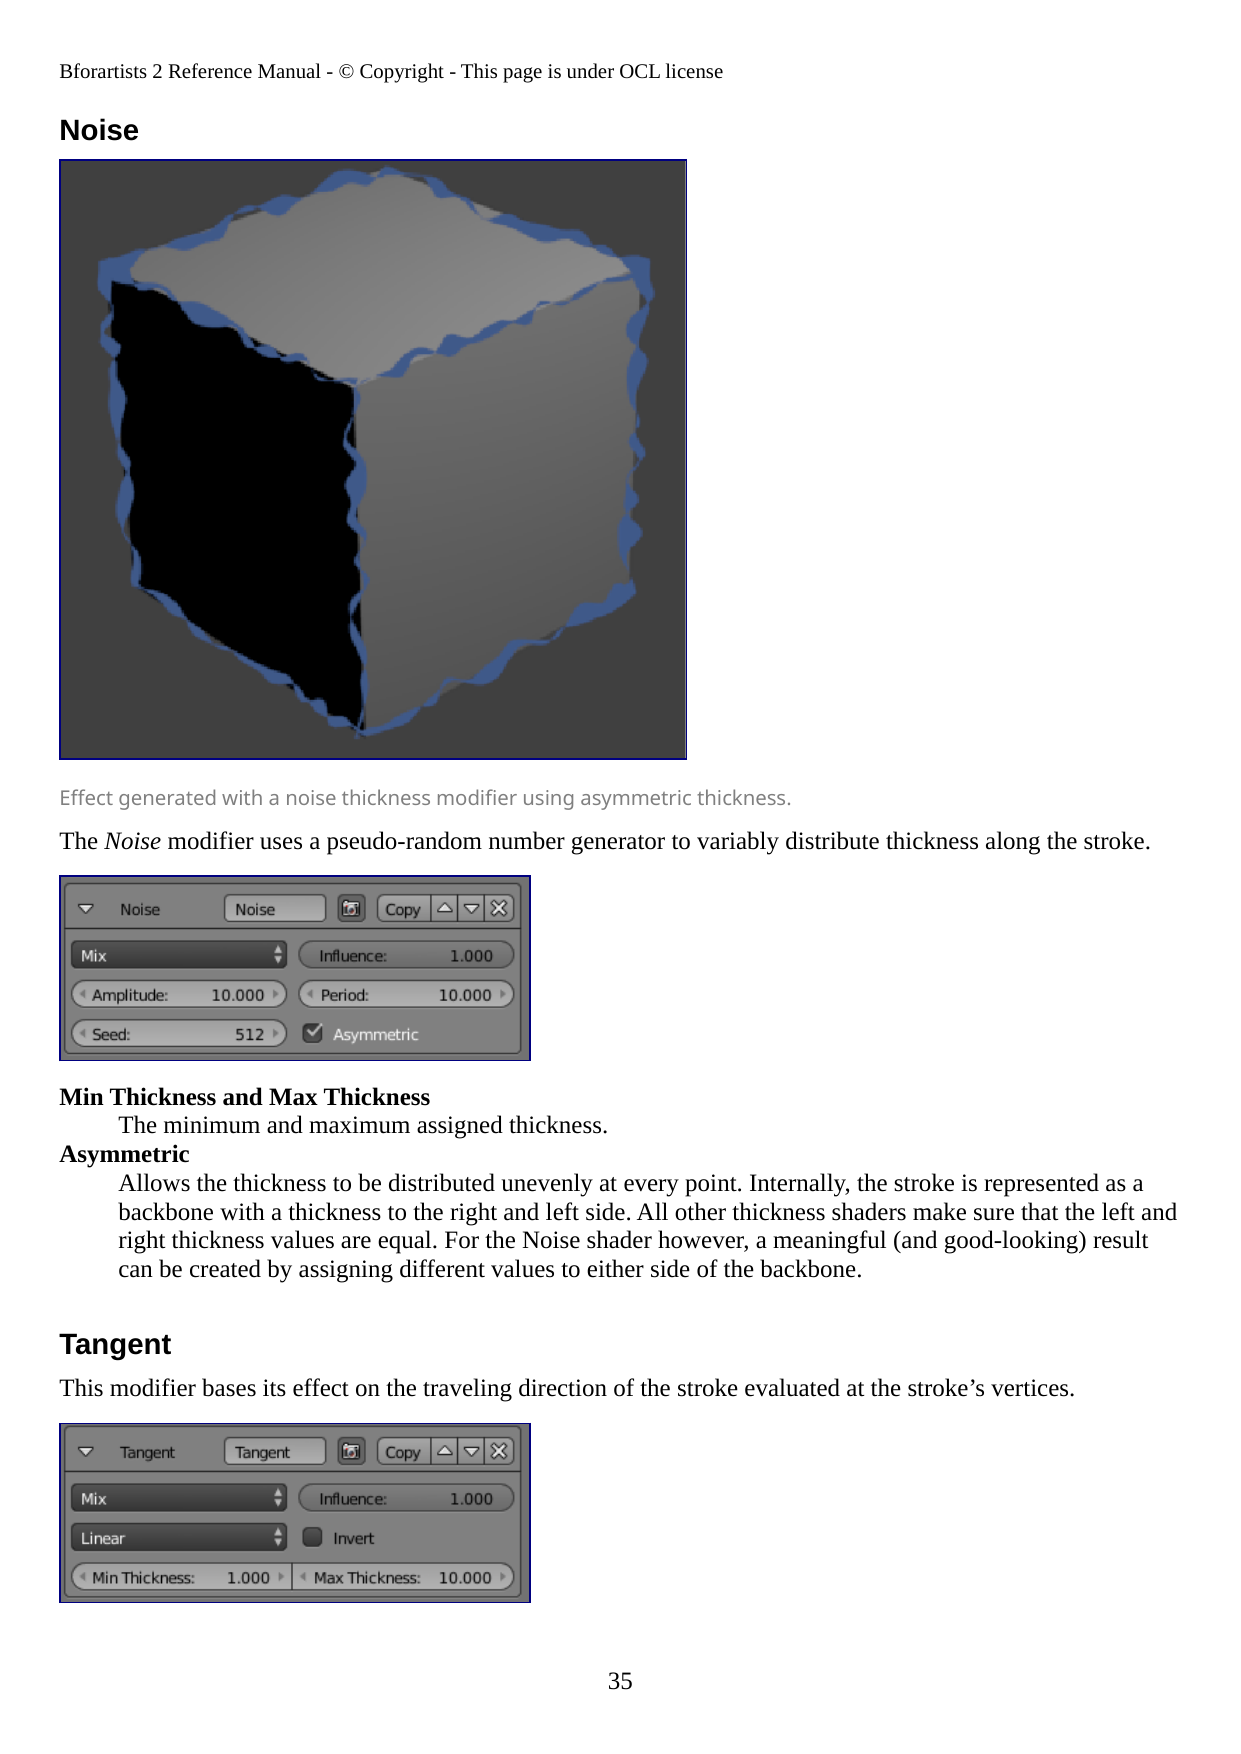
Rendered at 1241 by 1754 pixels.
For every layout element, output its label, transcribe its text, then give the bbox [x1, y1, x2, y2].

text Effect generated with a noise thickness modifier using asymmetric thickness. [59, 780, 1181, 811]
picture [61, 877, 529, 1060]
list Allows the thickness to be distributed unevenly at every point. Internally, the stroke is represented as a backbone with a thickness to the right and left side. All other thickness shaders make sure that the left and right thickness values are equal. For the Noise shader however, a meaningful (and good-looking) result can be created by assigning different values to either side of the backbone. [118, 1168, 1181, 1283]
text The Noise modifier uses a pseudo-random number generator to variably distribute thickness along the stroke. [59, 826, 1181, 855]
picture [61, 1424, 529, 1602]
subtitle Tangent [59, 1327, 1181, 1361]
text This modifier bases its effect on the traveling direction of the stroke evaluated at the stroke’s vertices. [59, 1373, 1181, 1402]
subtitle Asymmetric [59, 1139, 1181, 1168]
subtitle Noise [59, 113, 1181, 146]
list The minimum and maximum assigned thickness. [118, 1111, 1181, 1139]
subtitle Min Thickness and Max Thickness [59, 1082, 1181, 1111]
picture [61, 161, 686, 758]
